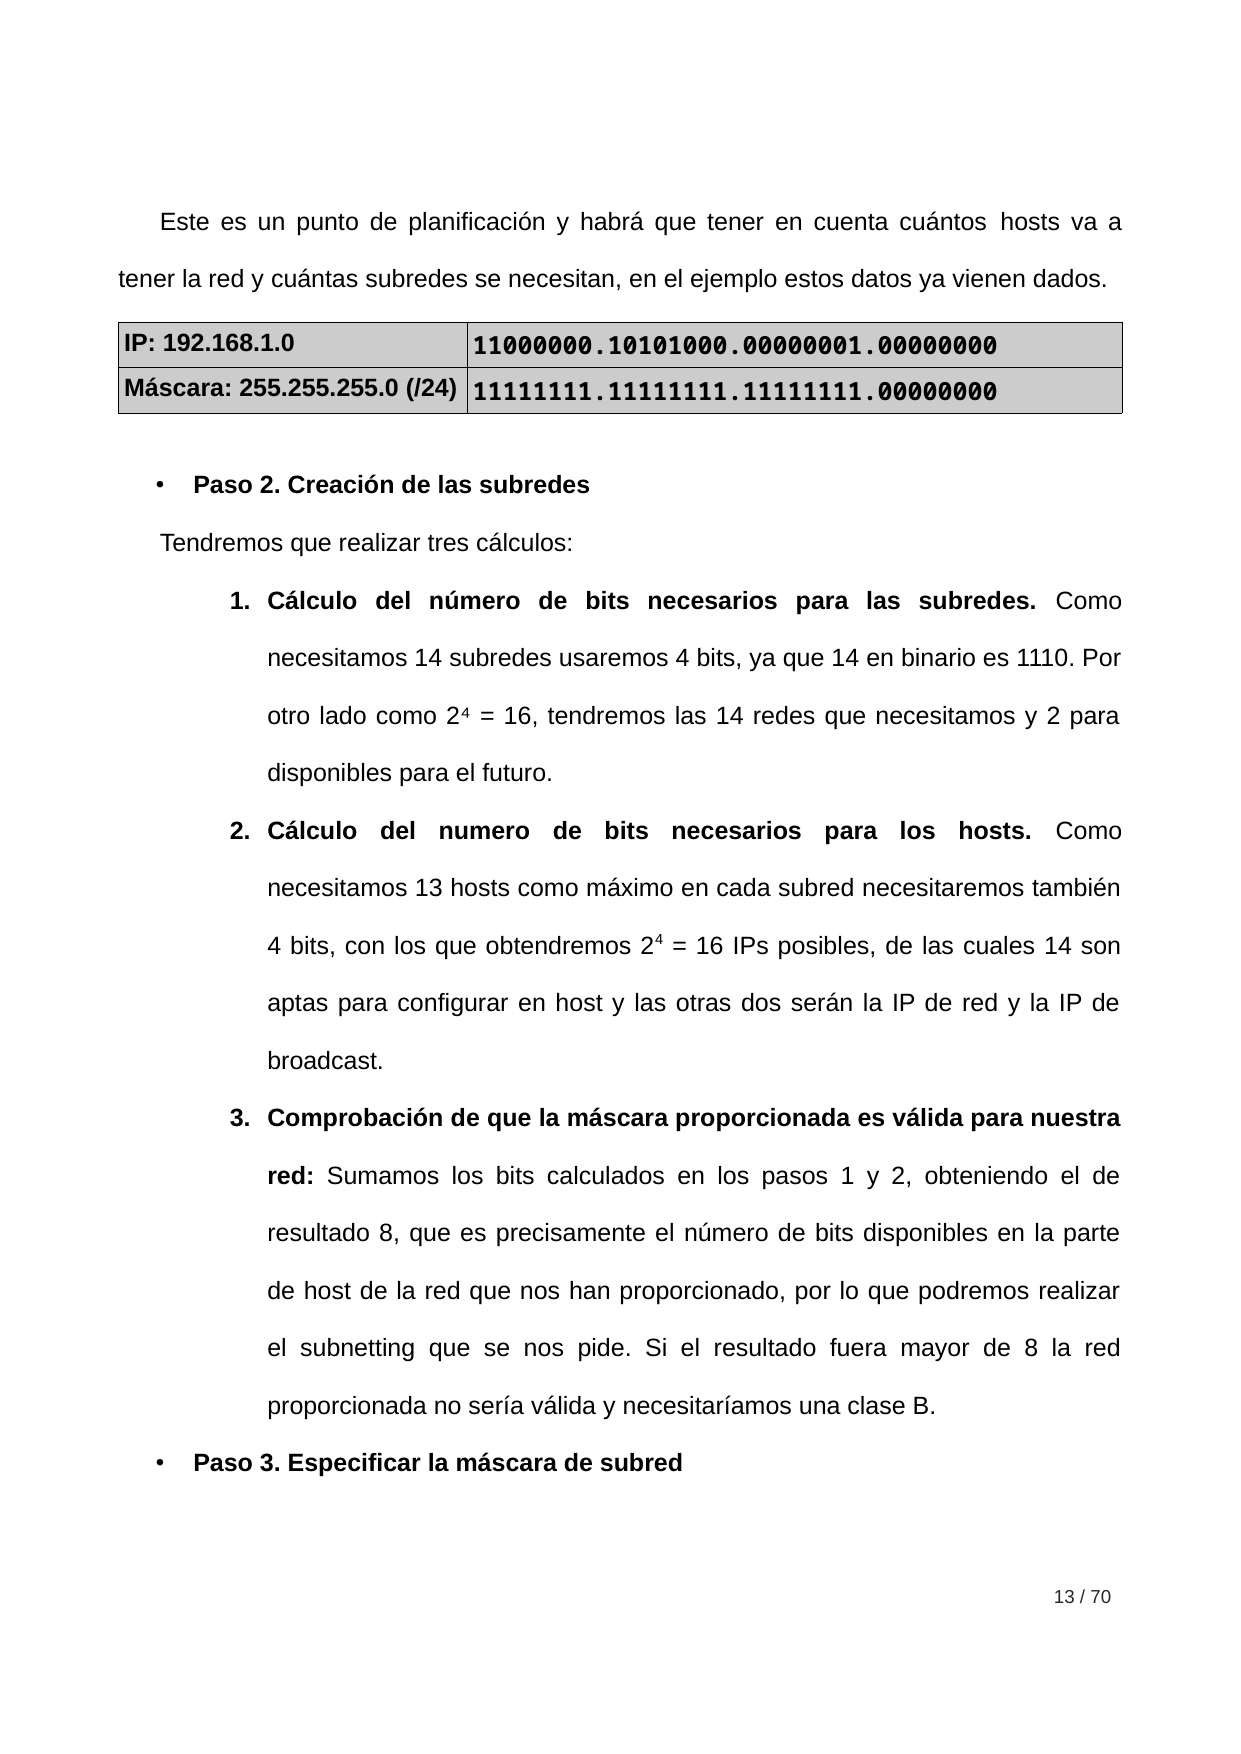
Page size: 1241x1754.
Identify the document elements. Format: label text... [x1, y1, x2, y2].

list Paso 2. Creación de las subredes [156, 471, 1122, 499]
table_header IP: 192.168.1.0 [119, 323, 467, 367]
table_cell 11111111.11111111.11111111.00000000 [468, 368, 1122, 413]
list Paso 3. Especificar la máscara de subred [156, 1448, 1122, 1477]
table_cell Máscara: 255.255.255.0 (/24) [119, 368, 467, 413]
text Este es un punto de planificación y habrá que tener en cuenta cuántos hosts va a tener la red y cuántas subredes se necesitan, en el ejemplo estos datos ya vienen dados. [118, 207, 1122, 293]
list Cálculo del número de bits necesarios para las subredes. Como necesitamos 14 subredes usaremos 4 bits, ya que 14 en binario es 1110. Por otro lado como 2⁴ = 16, tendremos las 14 redes que necesitamos y 2 para disponibles para el futuro. [229, 586, 1122, 787]
list Cálculo del numero de bits necesarios para los hosts. Como necesitamos 13 hosts como máximo en cada subred necesitaremos también 4 bits, con los que obtendremos 24 = 16 IPs posibles, de las cuales 14 son aptas para configurar en host y las otras dos serán la IP de red y la IP de broadcast. [229, 816, 1122, 1074]
list Comprobación de que la máscara proporcionada es válida para nuestra red: Sumamos los bits calculados en los pasos 1 y 2, obteniendo el de resultado 8, que es precisamente el número de bits disponibles en la parte de host de la red que nos han proporcionado, por lo que podremos realizar el subnetting que se nos pide. Si el resultado fuera mayor de 8 la red proporcionada no sería válida y necesitaríamos una clase B. [229, 1103, 1122, 1419]
text Tendremos que realizar tres cálculos: [118, 528, 1122, 557]
table_header 11000000.10101000.00000001.00000000 [468, 323, 1122, 367]
